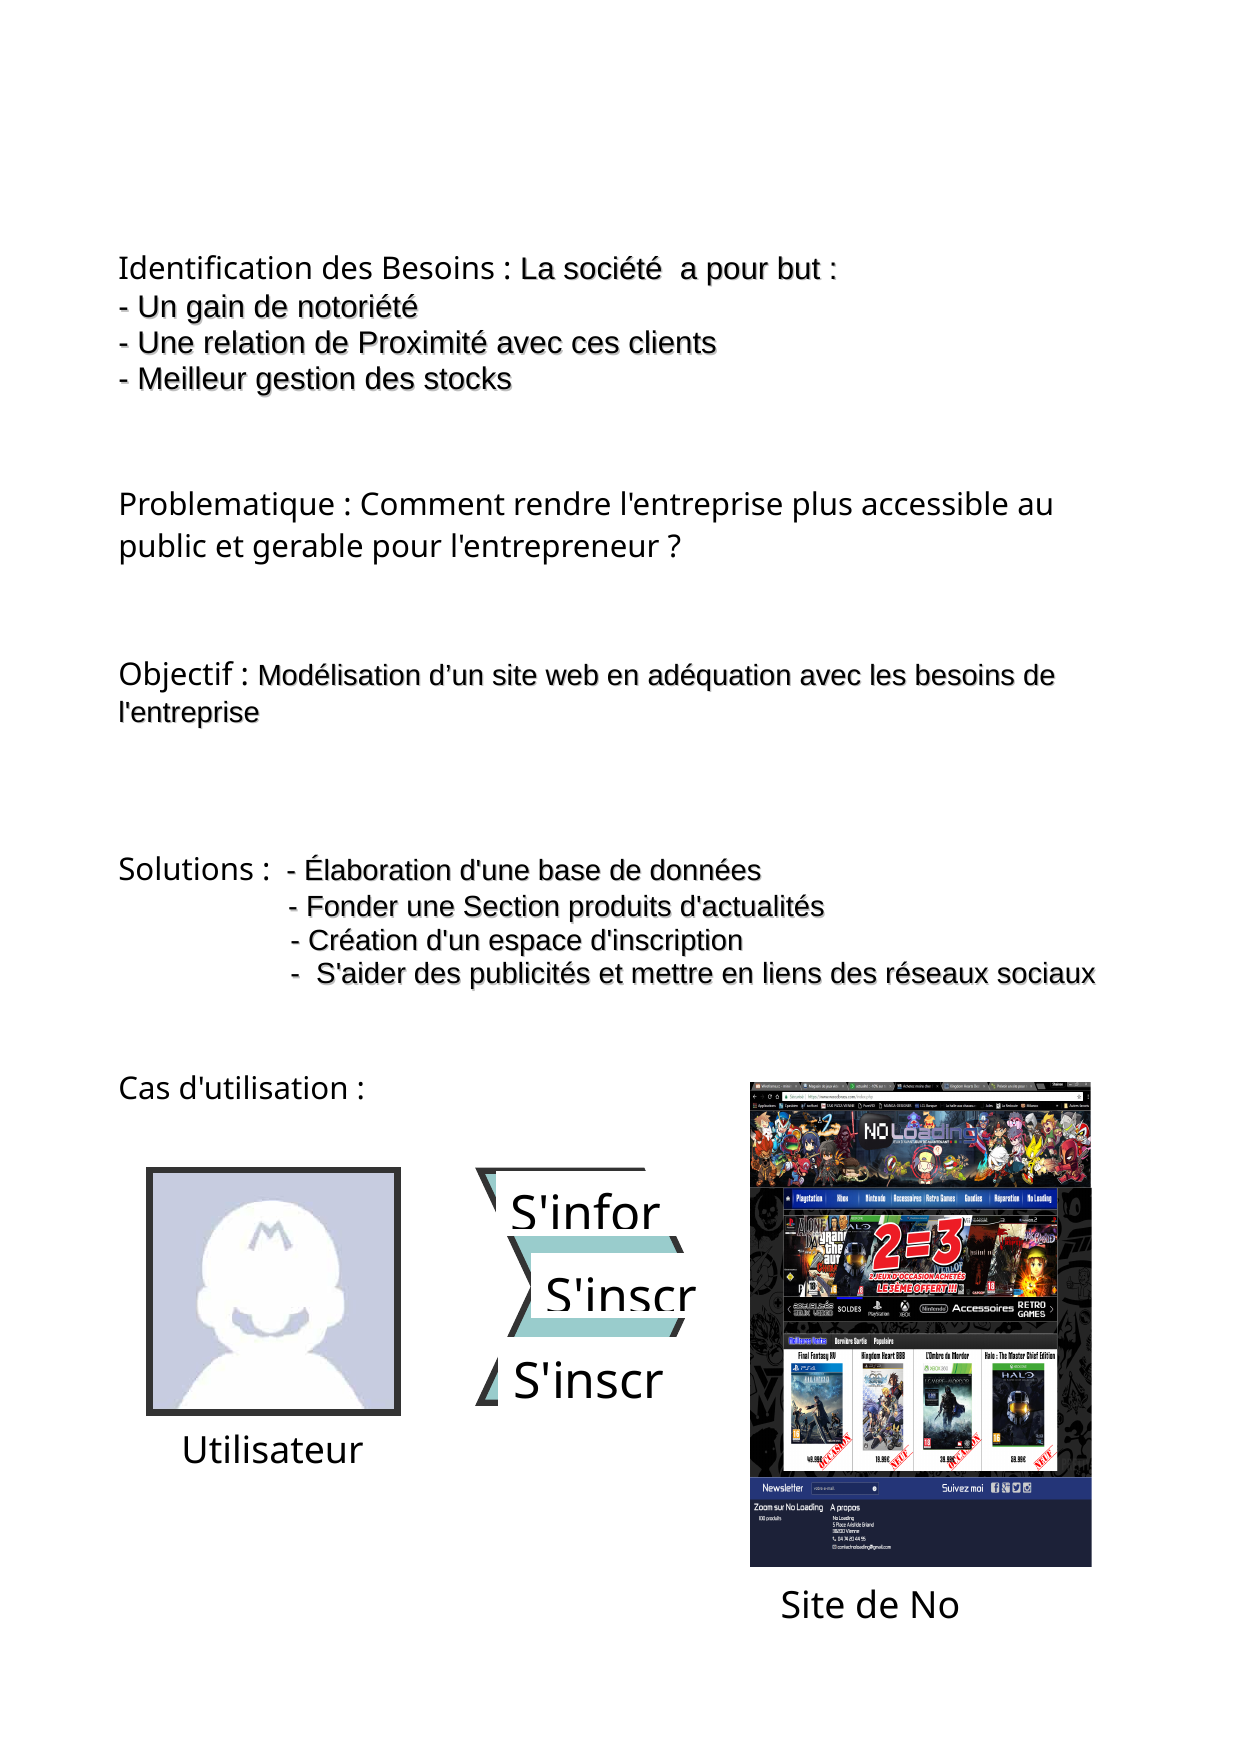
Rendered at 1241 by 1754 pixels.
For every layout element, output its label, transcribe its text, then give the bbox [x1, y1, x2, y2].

text - Fonder une Section produits d'actualités [118, 889, 1122, 923]
text Identification des Besoins : La société a pour but : [118, 246, 1122, 288]
text - S'aider des publicités et mettre en liens des réseaux sociaux [118, 957, 1122, 990]
text - Meilleur gestion des stocks [118, 360, 1122, 396]
text S'informer [571, 1207, 584, 1228]
text Site de No Loading [780, 1578, 1070, 1624]
text - Création d'un espace d'inscription [118, 923, 1122, 957]
text Objectif : Modélisation d’un site web en adéquation avec les besoins de l'entreprise [118, 652, 1122, 728]
text Solutions : - Élaboration d'une base de données [118, 847, 1122, 889]
text S'inscrire [606, 1290, 619, 1311]
text - Une relation de Proximité avec ces clients [118, 324, 1122, 360]
text Utilisateur [122, 1423, 423, 1469]
text Cas d'utilisation : [118, 1066, 1122, 1109]
text S'inscrire [513, 1344, 674, 1403]
text S'informer [511, 1178, 674, 1228]
text Problematique : Comment rendre l'entreprise plus accessible au public et gerable pour l'entrepreneur ? [118, 482, 1122, 567]
text S'inscrire [546, 1261, 706, 1311]
text S'informer [617, 1207, 633, 1228]
text - Un gain de notoriété [118, 288, 1122, 324]
